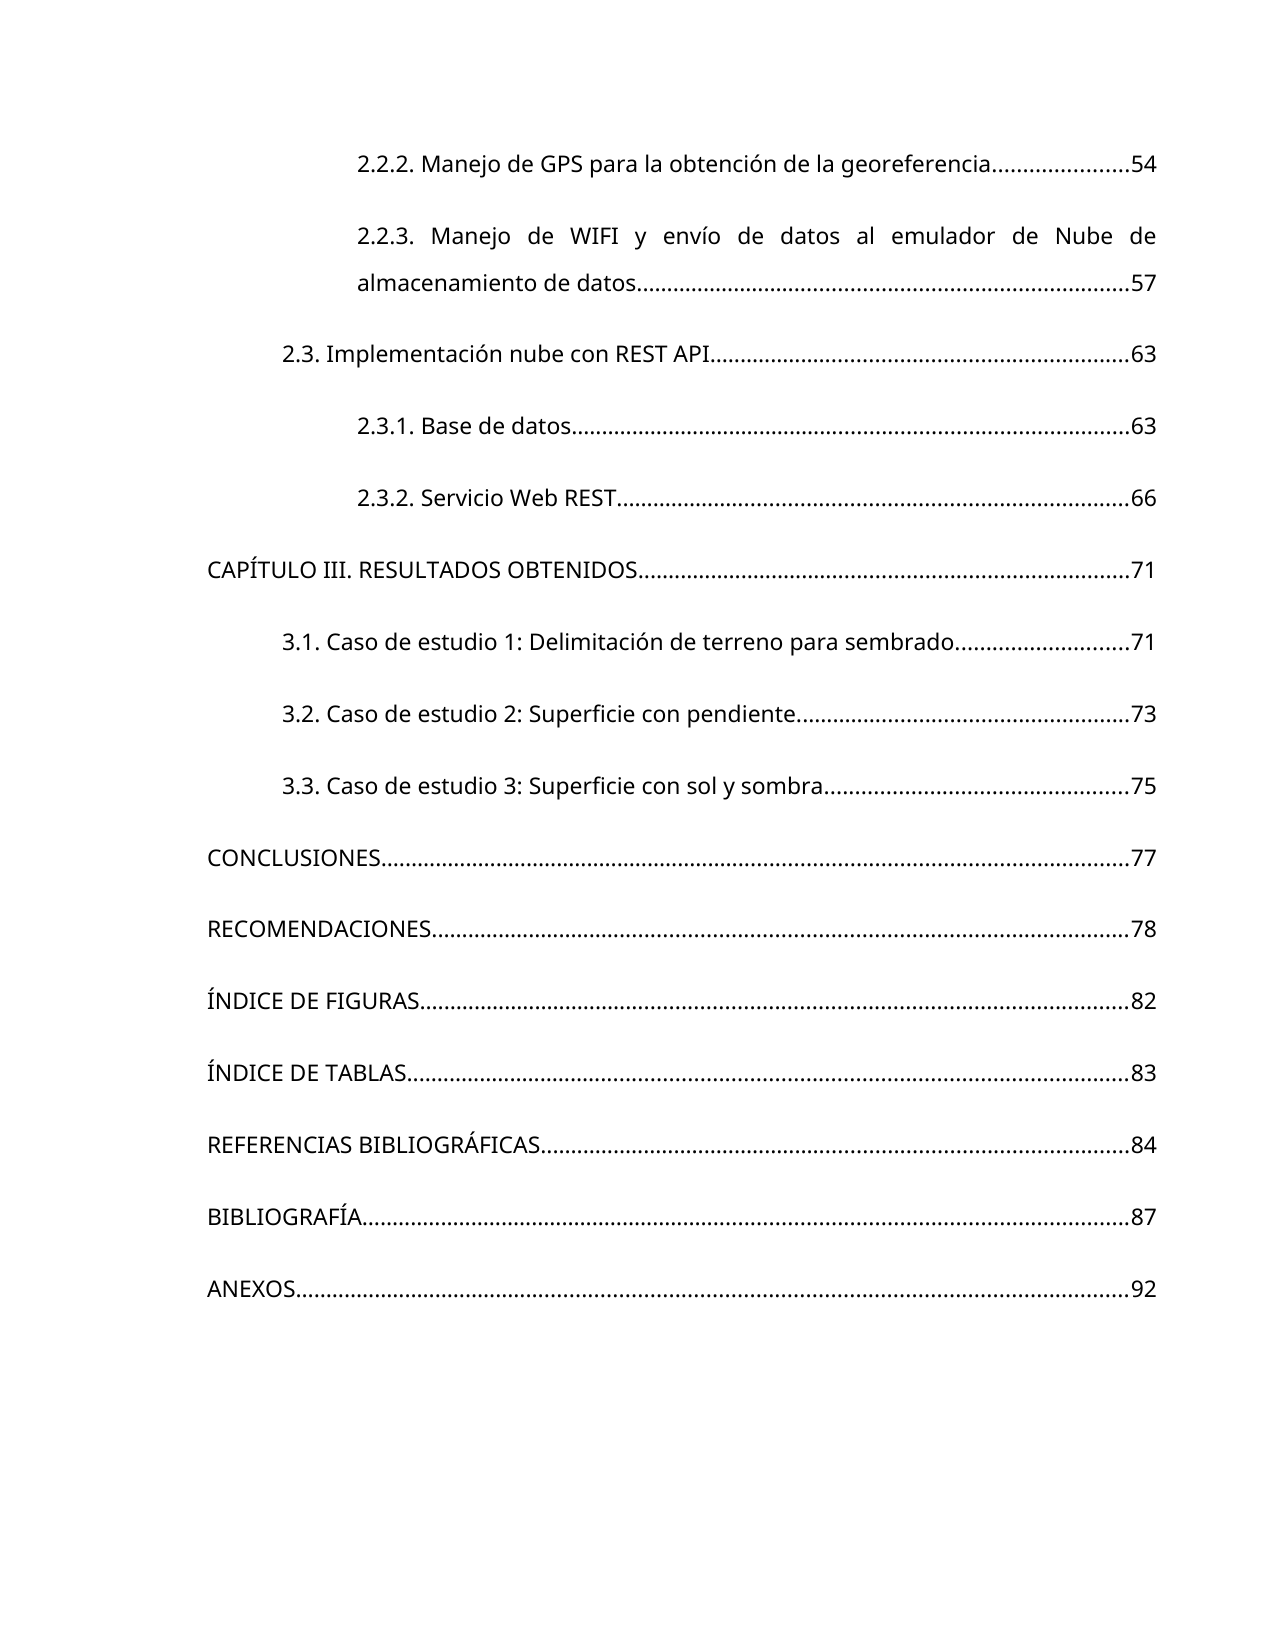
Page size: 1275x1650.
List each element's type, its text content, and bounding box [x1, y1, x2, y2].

text 3.2. Caso de estudio 2: Superficie con pendiente. 73 [282, 698, 1157, 729]
text ÍNDICE DE FIGURAS 82 [207, 985, 1157, 1016]
text 2.3.2. Servicio Web REST 66 [357, 482, 1157, 513]
text BIBLIOGRAFÍA 87 [207, 1201, 1157, 1232]
text Capítulo III. RESULTADOS OBTENIDOS 71 [207, 554, 1157, 585]
text CONCLUSIONES 77 [207, 841, 1157, 873]
text 3.3. Caso de estudio 3: Superficie con sol y sombra. 75 [282, 769, 1157, 801]
text ÍNDICE DE TABLAS 83 [207, 1057, 1157, 1088]
text REFERENCIAS BIBLIOGRÁFICAS 84 [207, 1129, 1157, 1160]
text 2.2.2. Manejo de GPS para la obtención de la georeferencia 54 [357, 148, 1157, 179]
text 3.1. Caso de estudio 1: Delimitación de terreno para sembrado. 71 [282, 626, 1157, 657]
text RECOMENDACIONES 78 [207, 913, 1157, 944]
text 2.2.3. Manejo de WIFI y envío de datos al emulador de Nube de almacenamiento de datos 57 [357, 219, 1157, 298]
text 2.3.1. Base de datos 63 [357, 410, 1157, 441]
text ANEXOS 92 [207, 1273, 1157, 1304]
text 2.3. Implementación nube con REST API 63 [282, 338, 1157, 369]
